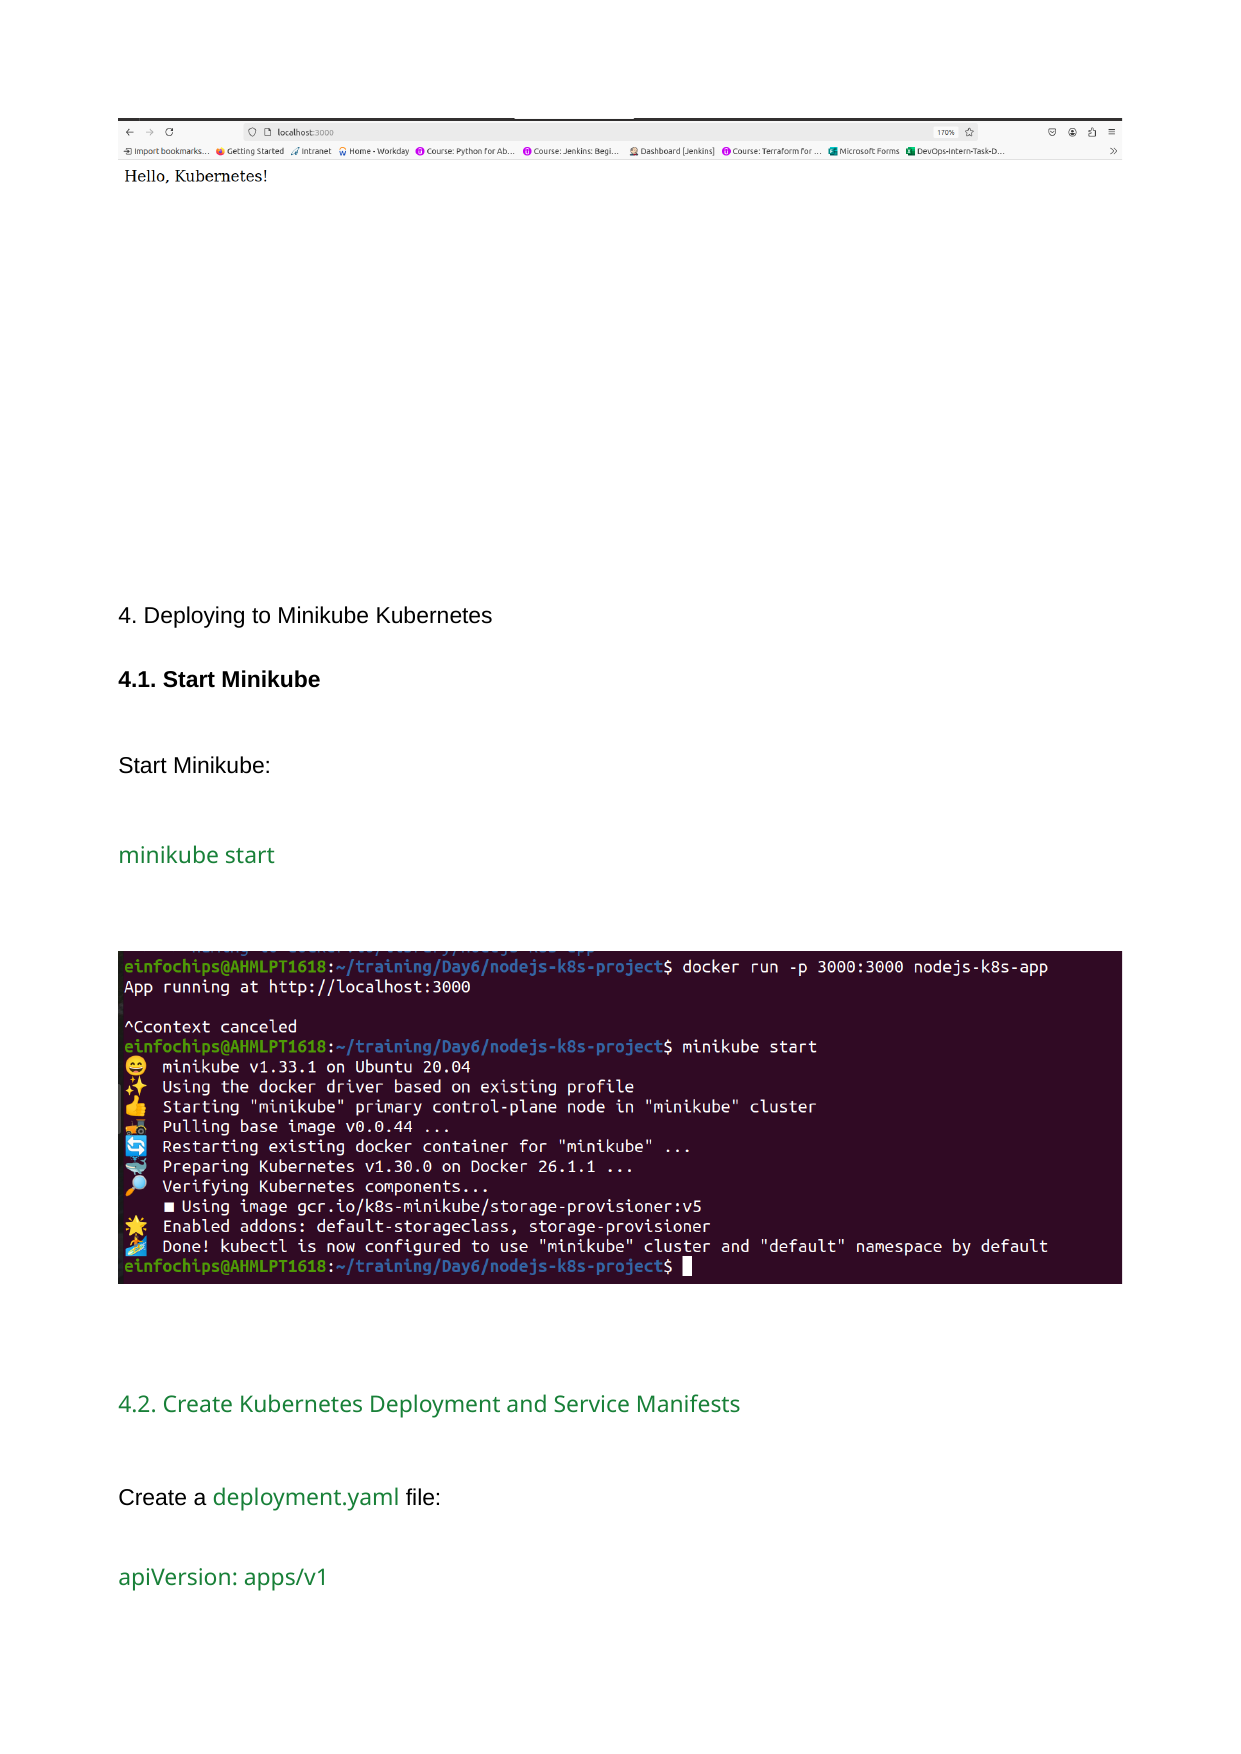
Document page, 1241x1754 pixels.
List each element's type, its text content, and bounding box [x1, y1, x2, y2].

picture [118, 118, 1123, 488]
text 4.2. Create Kubernetes Deployment and Service Manifests [118, 1388, 1122, 1419]
subtitle 4. Deploying to Minikube Kubernetes [118, 602, 1122, 629]
text minikube start [118, 839, 1122, 870]
text Create a deployment.yaml file: apiVersion: apps/v1 [118, 1481, 1122, 1592]
text Start Minikube: [118, 752, 1122, 779]
picture [118, 951, 1123, 1284]
text 4.1. Start Minikube [118, 666, 1122, 692]
